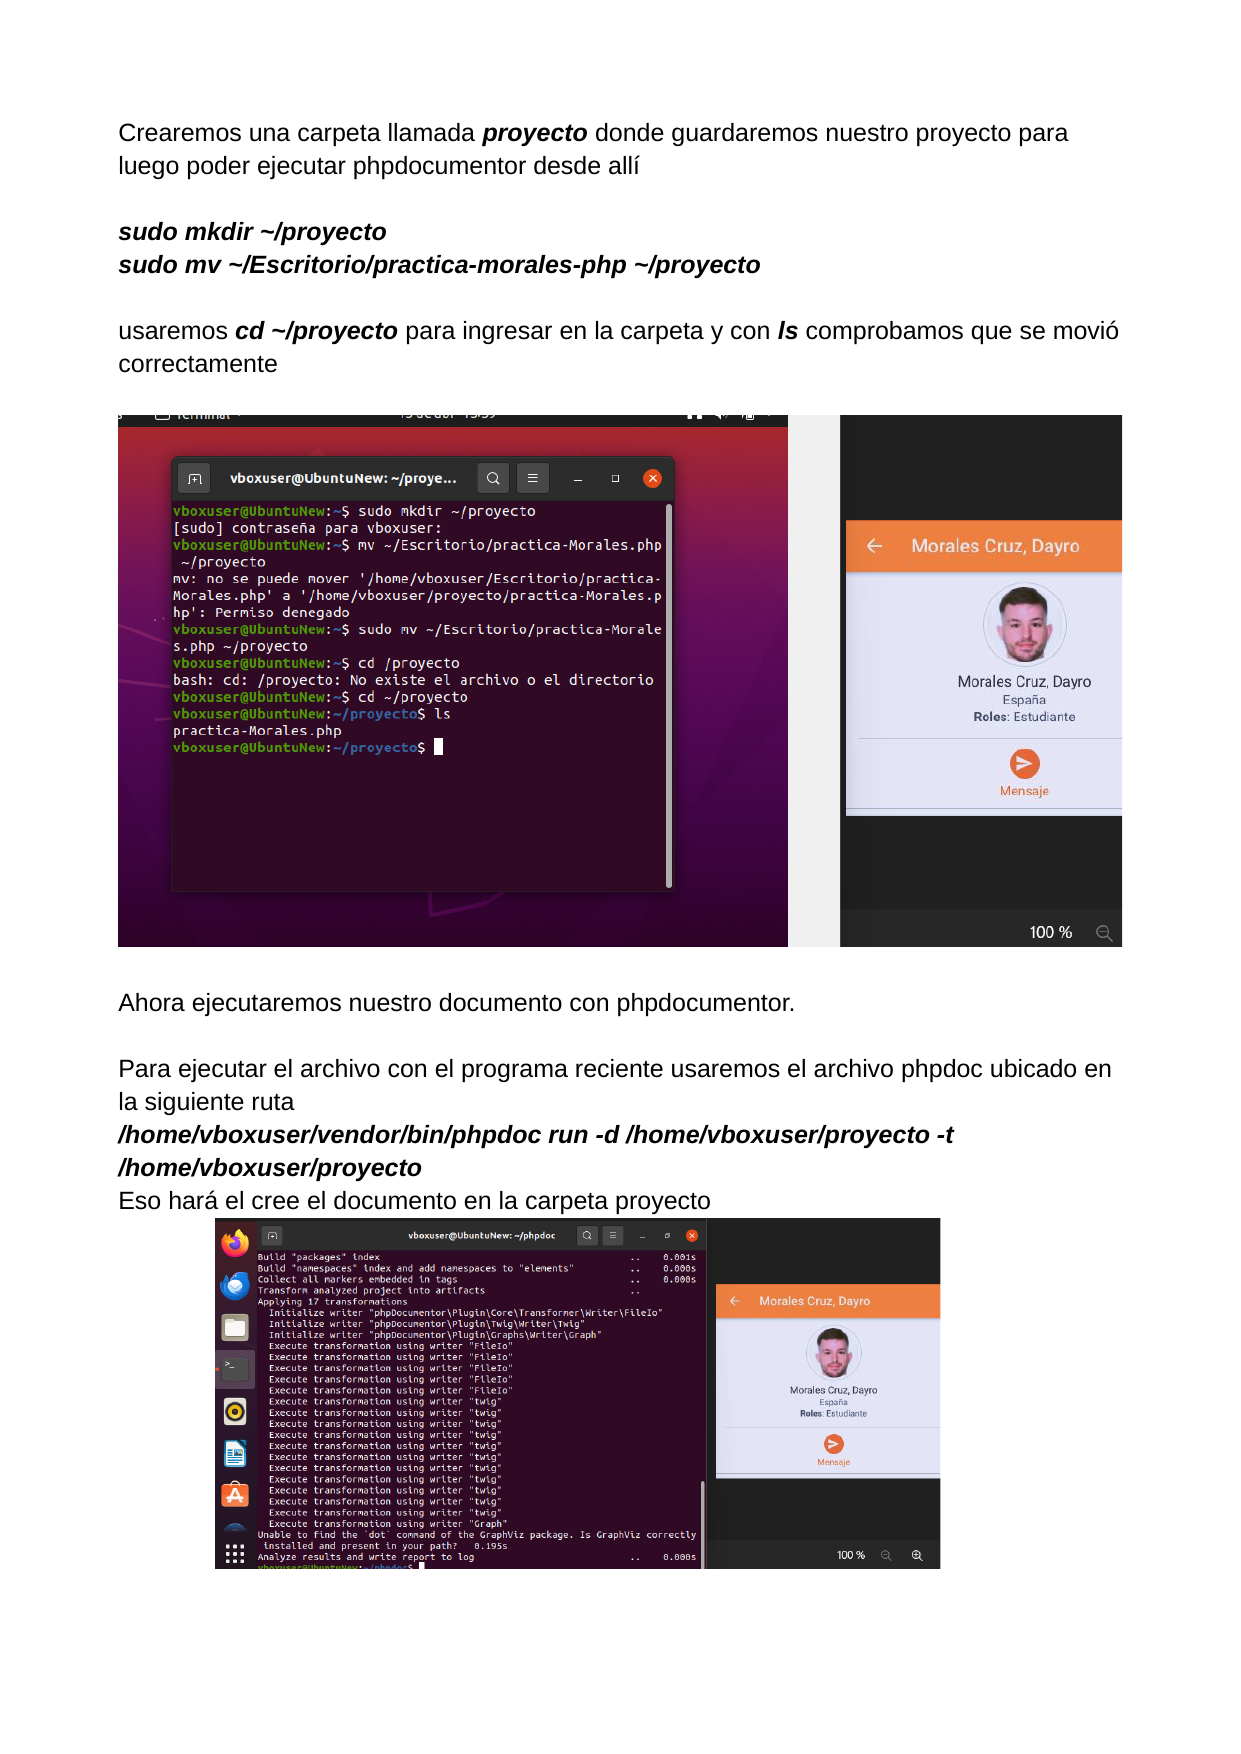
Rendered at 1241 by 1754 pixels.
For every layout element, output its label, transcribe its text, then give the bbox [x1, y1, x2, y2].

text Ahora ejecutaremos nuestro documento con phpdocumentor. [118, 988, 1122, 1017]
picture [215, 1218, 941, 1569]
text Para ejecutar el archivo con el programa reciente usaremos el archivo phpdoc ubicado en la siguiente ruta [118, 1054, 1122, 1116]
text sudo mkdir ~/proyecto [118, 217, 1122, 246]
text Crearemos una carpeta llamada proyecto donde guardaremos nuestro proyecto para luego poder ejecutar phpdocumentor desde allí [118, 118, 1122, 180]
text usaremos cd ~/proyecto para ingresar en la carpeta y con ls comprobamos que se movió correctamente [118, 316, 1122, 378]
text /home/vboxuser/vendor/bin/phpdoc run -d /home/vboxuser/proyecto -t /home/vboxuser/proyecto [118, 1120, 1122, 1182]
text Eso hará el cree el documento en la carpeta proyecto [118, 1186, 1122, 1215]
text sudo mv ~/Escritorio/practica-morales-php ~/proyecto [118, 250, 1122, 279]
picture [118, 415, 1123, 947]
